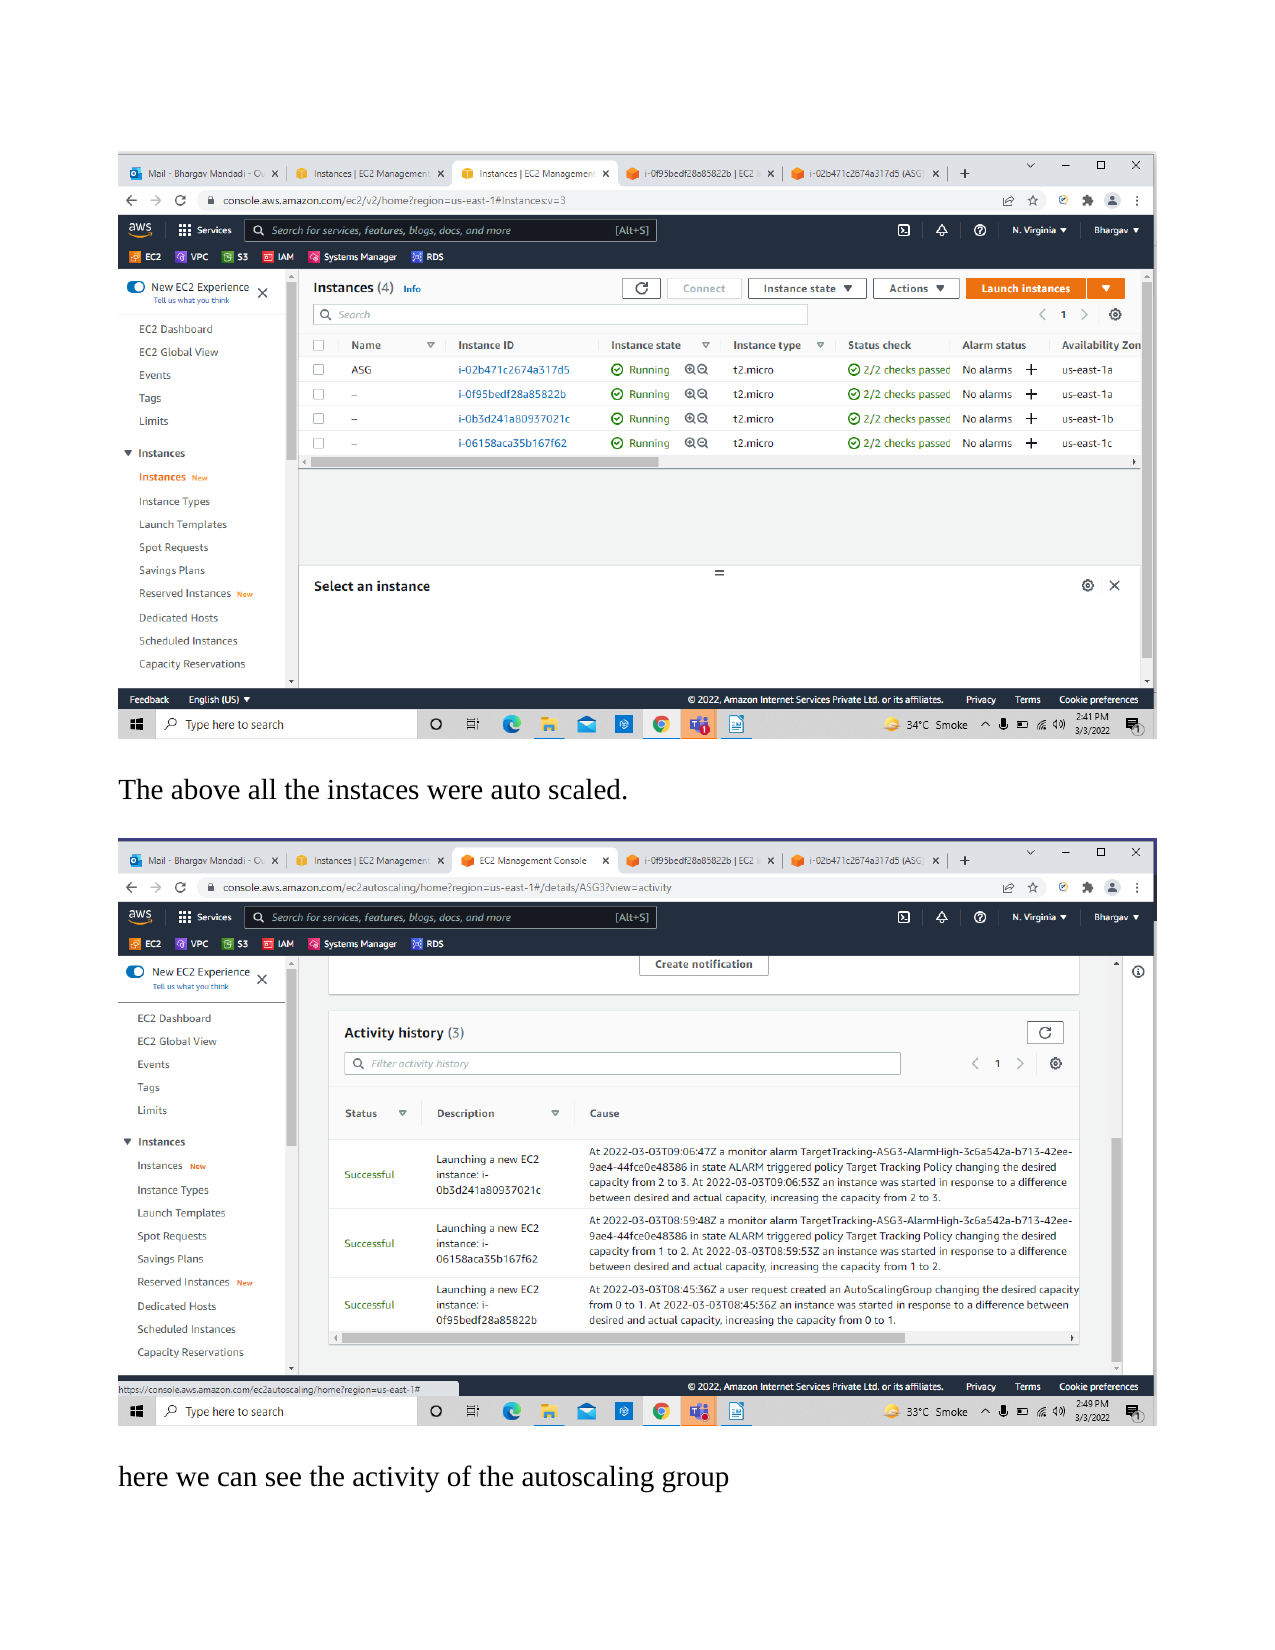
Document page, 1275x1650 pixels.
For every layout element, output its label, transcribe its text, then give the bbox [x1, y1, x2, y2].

picture [118, 151, 1157, 739]
picture [118, 838, 1157, 1426]
text here we can see the activity of the autoscaling group [118, 1459, 1157, 1492]
text The above all the instaces were auto scaled. [118, 772, 1157, 805]
